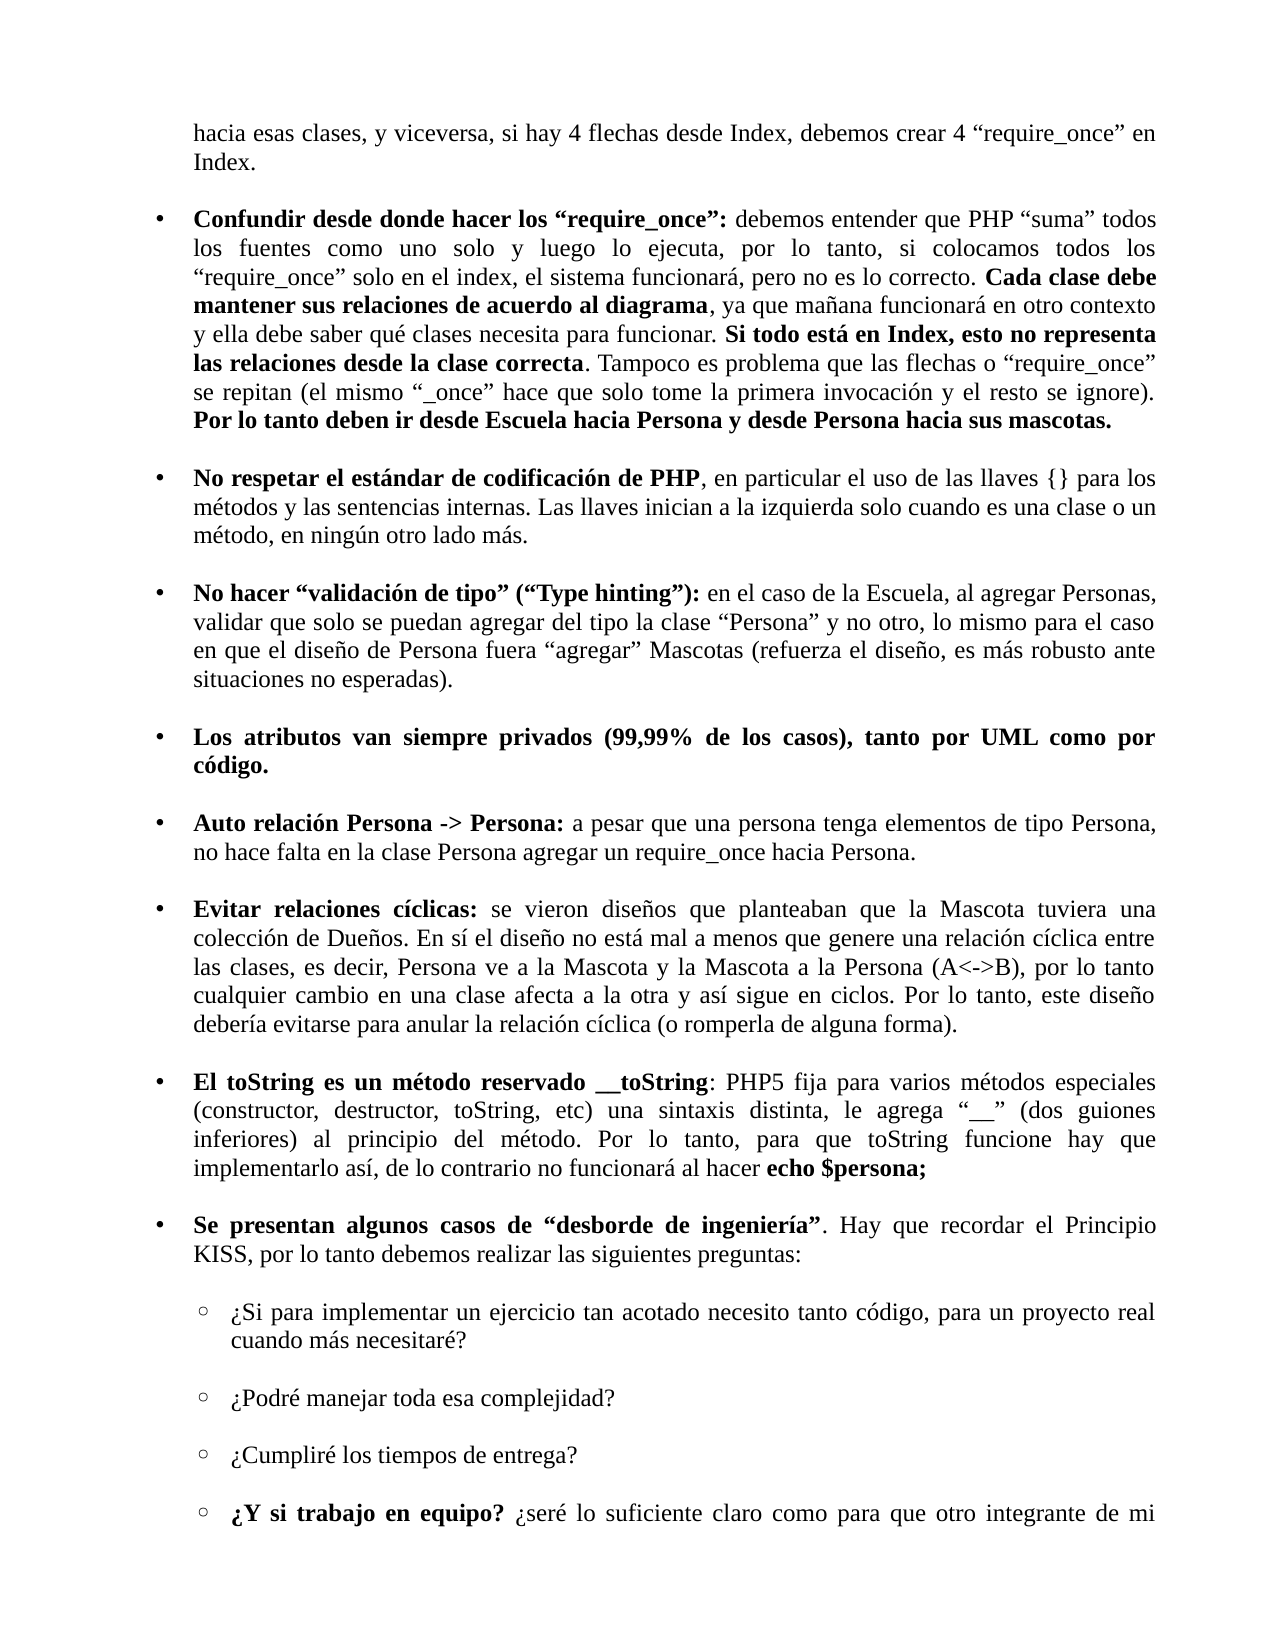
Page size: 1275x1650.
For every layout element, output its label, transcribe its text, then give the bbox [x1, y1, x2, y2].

list El toString es un método reservado __toString: PHP5 fija para varios métodos especiales (constructor, destructor, toString, etc) una sintaxis distinta, le agrega “__” (dos guiones inferiores) al principio del método. Por lo tanto, para que toString funcione hay que implementarlo así, de lo contrario no funcionará al hacer echo $persona; [156, 1067, 1157, 1182]
list Confundir desde donde hacer los “require_once”: debemos entender que PHP “suma” todos los fuentes como uno solo y luego lo ejecuta, por lo tanto, si colocamos todos los “require_once” solo en el index, el sistema funcionará, pero no es lo correcto. Cada clase debe mantener sus relaciones de acuerdo al diagrama, ya que mañana funcionará en otro contexto y ella debe saber qué clases necesita para funcionar. Si todo está en Index, esto no representa las relaciones desde la clase correcta. Tampoco es problema que las flechas o “require_once” se repitan (el mismo “_once” hace que solo tome la primera invocación y el resto se ignore). Por lo tanto deben ir desde Escuela hacia Persona y desde Persona hacia sus mascotas. [156, 204, 1157, 434]
list ¿Si para implementar un ejercicio tan acotado necesito tanto código, para un proyecto real cuando más necesitaré? [193, 1297, 1157, 1354]
list ¿Y si trabajo en equipo? ¿seré lo suficiente claro como para que otro integrante de mi [193, 1498, 1157, 1527]
list ¿Cumpliré los tiempos de entrega? [193, 1441, 1157, 1469]
list Auto relación Persona -> Persona: a pesar que una persona tenga elementos de tipo Persona, no hace falta en la clase Persona agregar un require_once hacia Persona. [156, 808, 1157, 866]
list hacia esas clases, y viceversa, si hay 4 flechas desde Index, debemos crear 4 “require_once” en Index. [156, 118, 1157, 176]
list ¿Podré manejar toda esa complejidad? [193, 1383, 1157, 1412]
list Evitar relaciones cíclicas: se vieron diseños que planteaban que la Mascota tuviera una colección de Dueños. En sí el diseño no está mal a menos que genere una relación cíclica entre las clases, es decir, Persona ve a la Mascota y la Mascota a la Persona (A<->B), por lo tanto cualquier cambio en una clase afecta a la otra y así sigue en ciclos. Por lo tanto, este diseño debería evitarse para anular la relación cíclica (o romperla de alguna forma). [156, 894, 1157, 1038]
list Se presentan algunos casos de “desborde de ingeniería”. Hay que recordar el Principio KISS, por lo tanto debemos realizar las siguientes preguntas: [156, 1211, 1157, 1268]
list Los atributos van siempre privados (99,99% de los casos), tanto por UML como por código. [156, 722, 1157, 779]
list No respetar el estándar de codificación de PHP, en particular el uso de las llaves {} para los métodos y las sentencias internas. Las llaves inician a la izquierda solo cuando es una clase o un método, en ningún otro lado más. [156, 463, 1157, 549]
list No hacer “validación de tipo” (“Type hinting”): en el caso de la Escuela, al agregar Personas, validar que solo se puedan agregar del tipo la clase “Persona” y no otro, lo mismo para el caso en que el diseño de Persona fuera “agregar” Mascotas (refuerza el diseño, es más robusto ante situaciones no esperadas). [156, 578, 1157, 693]
